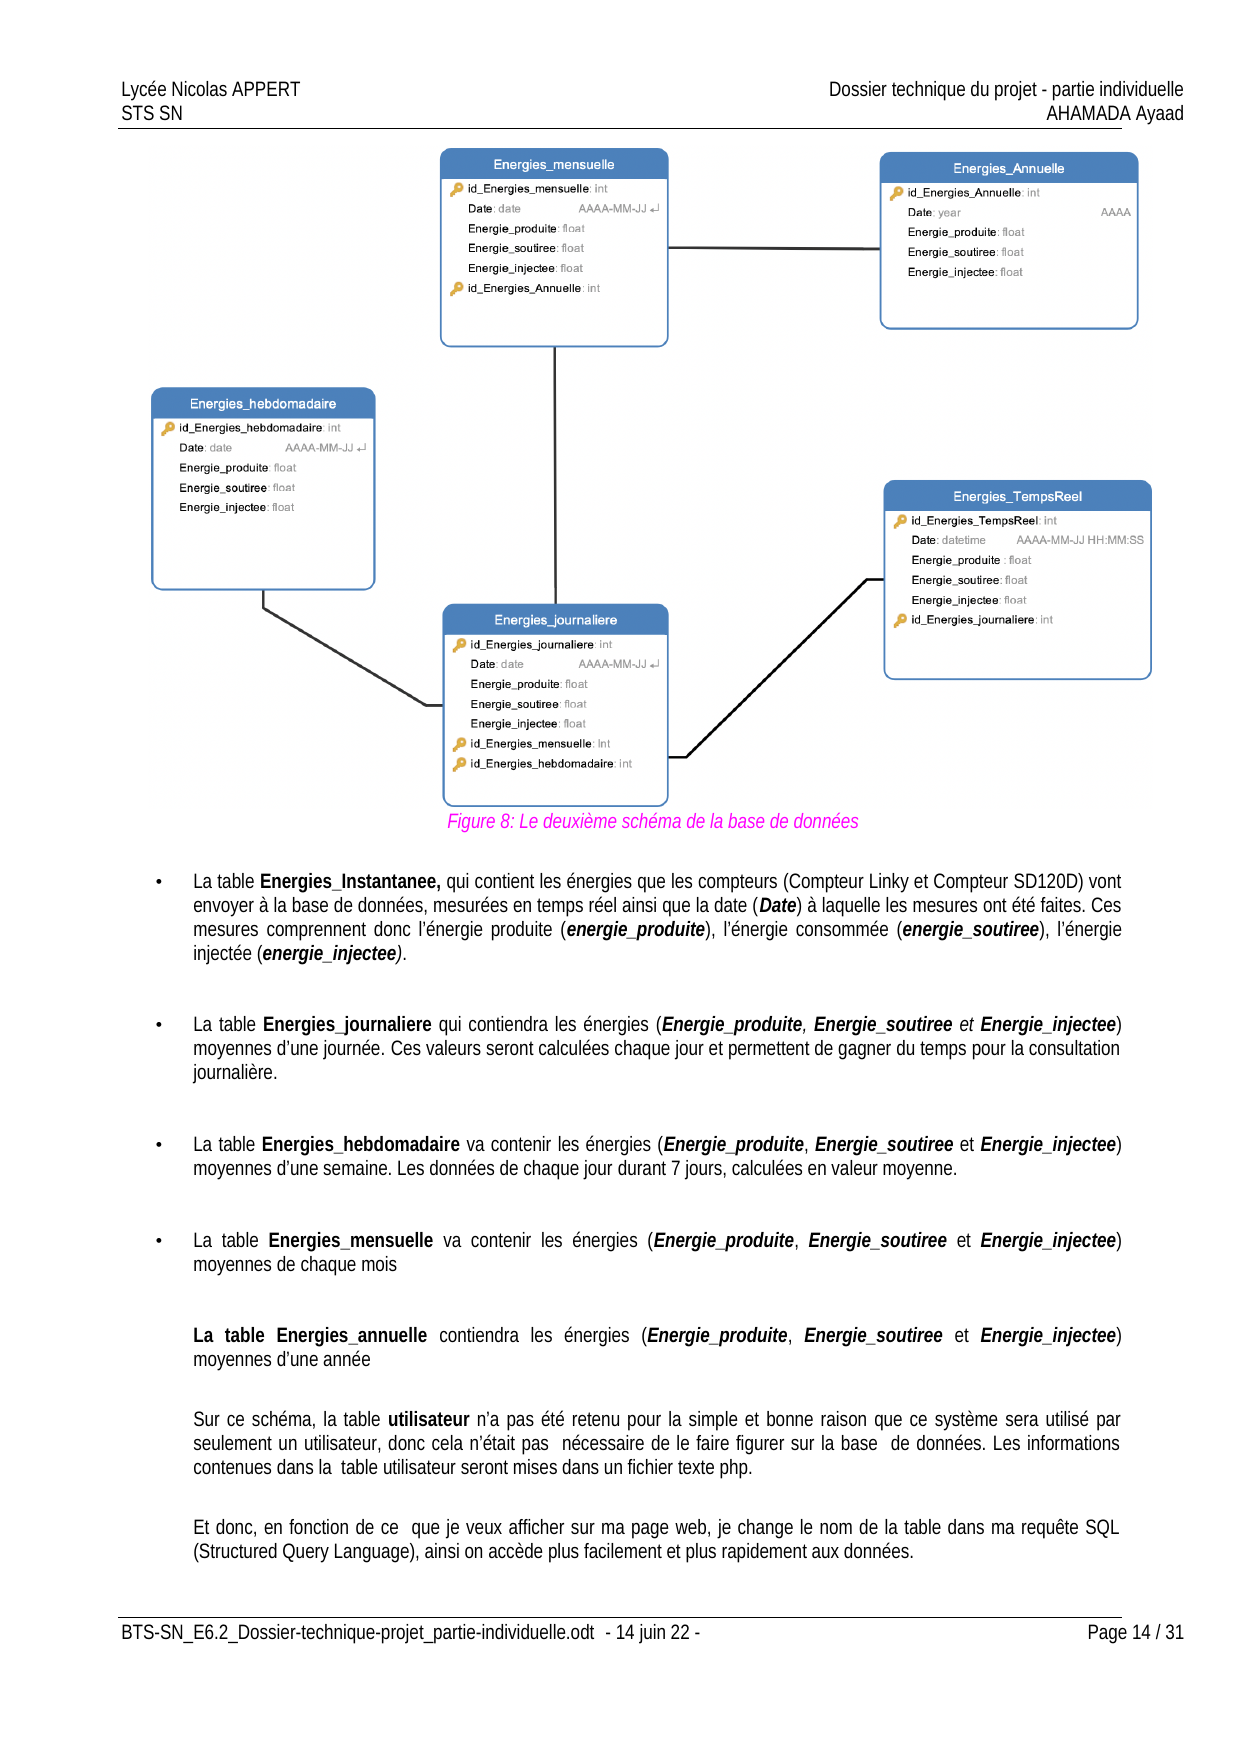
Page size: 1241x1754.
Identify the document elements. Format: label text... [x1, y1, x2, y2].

list La table Energies_journaliere qui contiendra les énergies (Energie_produite, Energie_soutiree et Energie_injectee) moyennes d’une journée. Ces valeurs seront calculées chaque jour et permettent de gagner du temps pour la consultation journalière. [156, 1012, 1122, 1084]
list La table Energies_Instantanee, qui contient les énergies que les compteurs (Compteur Linky et Compteur SD120D) vont envoyer à la base de données, mesurées en temps réel ainsi que la date (Date) à laquelle les mesures ont été faites. Ces mesures comprennent donc l’énergie produite (energie_produite), l’énergie consommée (energie_soutiree), l’énergie injectée (energie_injectee). [156, 869, 1122, 965]
list La table Energies_hebdomadaire va contenir les énergies (Energie_produite, Energie_soutiree et Energie_injectee) moyennes d’une semaine. Les données de chaque jour durant 7 jours, calculées en valeur moyenne. [156, 1132, 1122, 1180]
text Figure 8: Le deuxième schéma de la base de données [148, 809, 1153, 833]
picture [148, 145, 1154, 809]
list Sur ce schéma, la table utilisateur n’a pas été retenu pour la simple et bonne raison que ce système sera utilisé par seulement un utilisateur, donc cela n’était pas nécessaire de le faire figurer sur la base de données. Les informations contenues dans la table utilisateur seront mises dans un fichier texte php. [156, 1383, 1122, 1479]
list La table Energies_mensuelle va contenir les énergies (Energie_produite, Energie_soutiree et Energie_injectee) moyennes de chaque mois [156, 1228, 1122, 1276]
list La table Energies_annuelle contiendra les énergies (Energie_produite, Energie_soutiree et Energie_injectee) moyennes d’une année [156, 1323, 1122, 1371]
list Et donc, en fonction de ce que je veux afficher sur ma page web, je change le nom de la table dans ma requête SQL (Structured Query Language), ainsi on accède plus facilement et plus rapidement aux données. [156, 1491, 1122, 1563]
